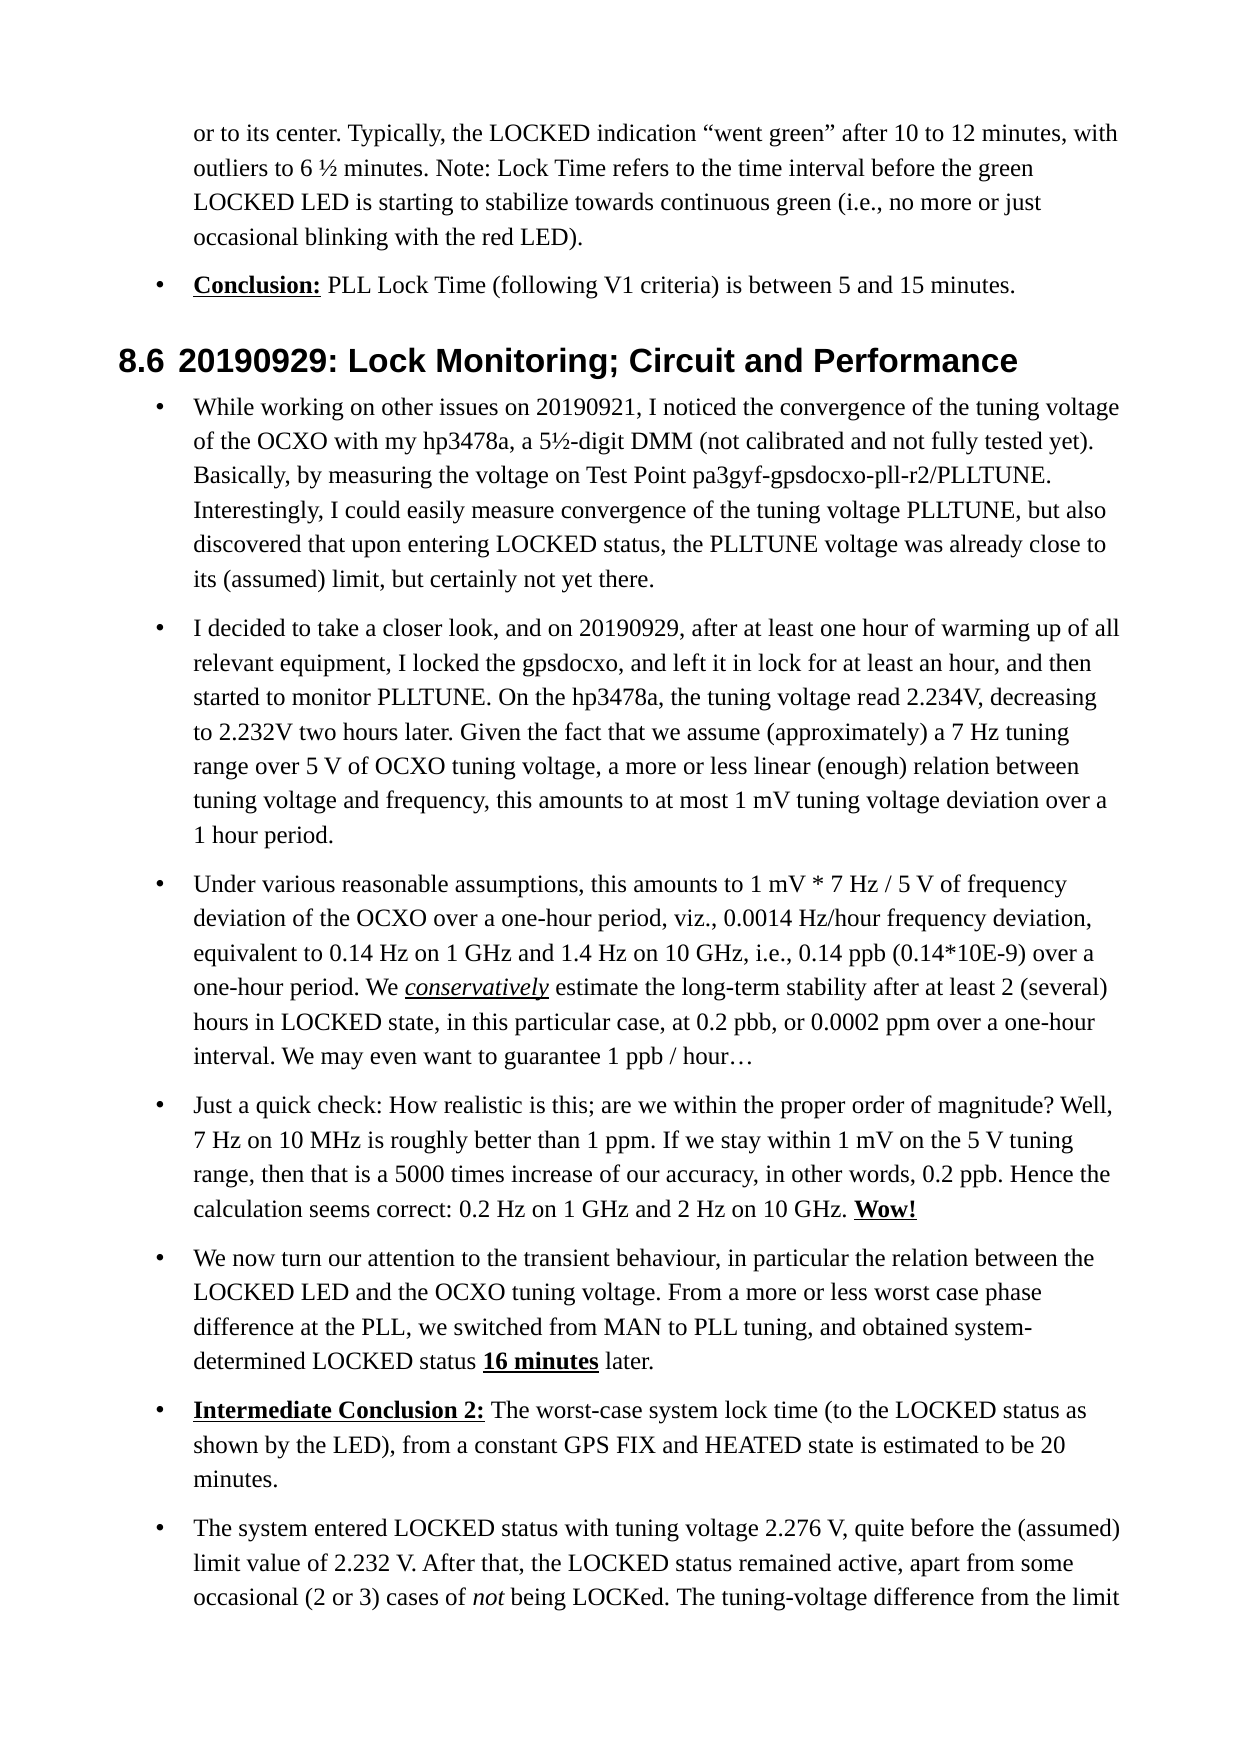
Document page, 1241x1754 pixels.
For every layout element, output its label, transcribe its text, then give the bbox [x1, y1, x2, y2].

list The system entered LOCKED status with tuning voltage 2.276 V, quite before the (assumed) limit value of 2.232 V. After that, the LOCKED status remained active, apart from some occasional (2 or 3) cases of not being LOCKed. The tuning-voltage difference from the limit [156, 1513, 1122, 1611]
list Intermediate Conclusion 2: The worst-case system lock time (to the LOCKED status as shown by the LED), from a constant GPS FIX and HEATED state is estimated to be 20 minutes. [156, 1396, 1122, 1493]
list I decided to take a closer look, and on 20190929, after at least one hour of warming up of all relevant equipment, I locked the gpsdocxo, and left it in lock for at least an hour, and then started to monitor PLLTUNE. On the hp3478a, the tuning voltage read 2.234V, decreasing to 2.232V two hours later. Given the fact that we assume (approximately) a 7 Hz tuning range over 5 V of OCXO tuning voltage, a more or less linear (enough) relation between tuning voltage and frequency, this amounts to at most 1 mV tuning voltage deviation over a 1 hour period. [156, 613, 1122, 849]
list Just a quick check: How realistic is this; are we within the proper order of magnitude? Well, 7 Hz on 10 MHz is roughly better than 1 ppm. If we stay within 1 mV on the 5 V tuning range, then that is a 5000 times increase of our accuracy, in other words, 0.2 ppb. Hence the calculation seems correct: 0.2 Hz on 1 GHz and 2 Hz on 10 GHz. Wow! [156, 1091, 1122, 1223]
list We now turn our attention to the transient behaviour, in particular the relation between the LOCKED LED and the OCXO tuning voltage. From a more or less worst case phase difference at the PLL, we switched from MAN to PLL tuning, and obtained system-determined LOCKED status 16 minutes later. [156, 1243, 1122, 1375]
subtitle 20190929: Lock Monitoring; Circuit and Performance [118, 341, 1122, 379]
list While working on other issues on 20190921, I noticed the convergence of the tuning voltage of the OCXO with my hp3478a, a 5½-digit DMM (not calibrated and not fully tested yet). Basically, by measuring the voltage on Test Point pa3gyf-gpsdocxo-pll-r2/PLLTUNE. Interestingly, I could easily measure convergence of the tuning voltage PLLTUNE, but also discovered that upon entering LOCKED status, the PLLTUNE voltage was already close to its (assumed) limit, but certainly not yet there. [156, 392, 1122, 593]
list or to its center. Typically, the LOCKED indication “went green” after 10 to 12 minutes, with outliers to 6 ½ minutes. Note: Lock Time refers to the time interval before the green LOCKED LED is starting to stabilize towards continuous green (i.e., no more or just occasional blinking with the red LED). [156, 118, 1122, 250]
list Conclusion: PLL Lock Time (following V1 criteria) is between 5 and 15 minutes. [156, 271, 1122, 299]
list Under various reasonable assumptions, this amounts to 1 mV * 7 Hz / 5 V of frequency deviation of the OCXO over a one-hour period, viz., 0.0014 Hz/hour frequency deviation, equivalent to 0.14 Hz on 1 GHz and 1.4 Hz on 10 GHz, i.e., 0.14 ppb (0.14*10E-9) over a one-hour period. We conservatively estimate the long-term stability after at least 2 (several) hours in LOCKED state, in this particular case, at 0.2 pbb, or 0.0002 ppm over a one-hour interval. We may even want to guarantee 1 ppb / hour… [156, 869, 1122, 1070]
